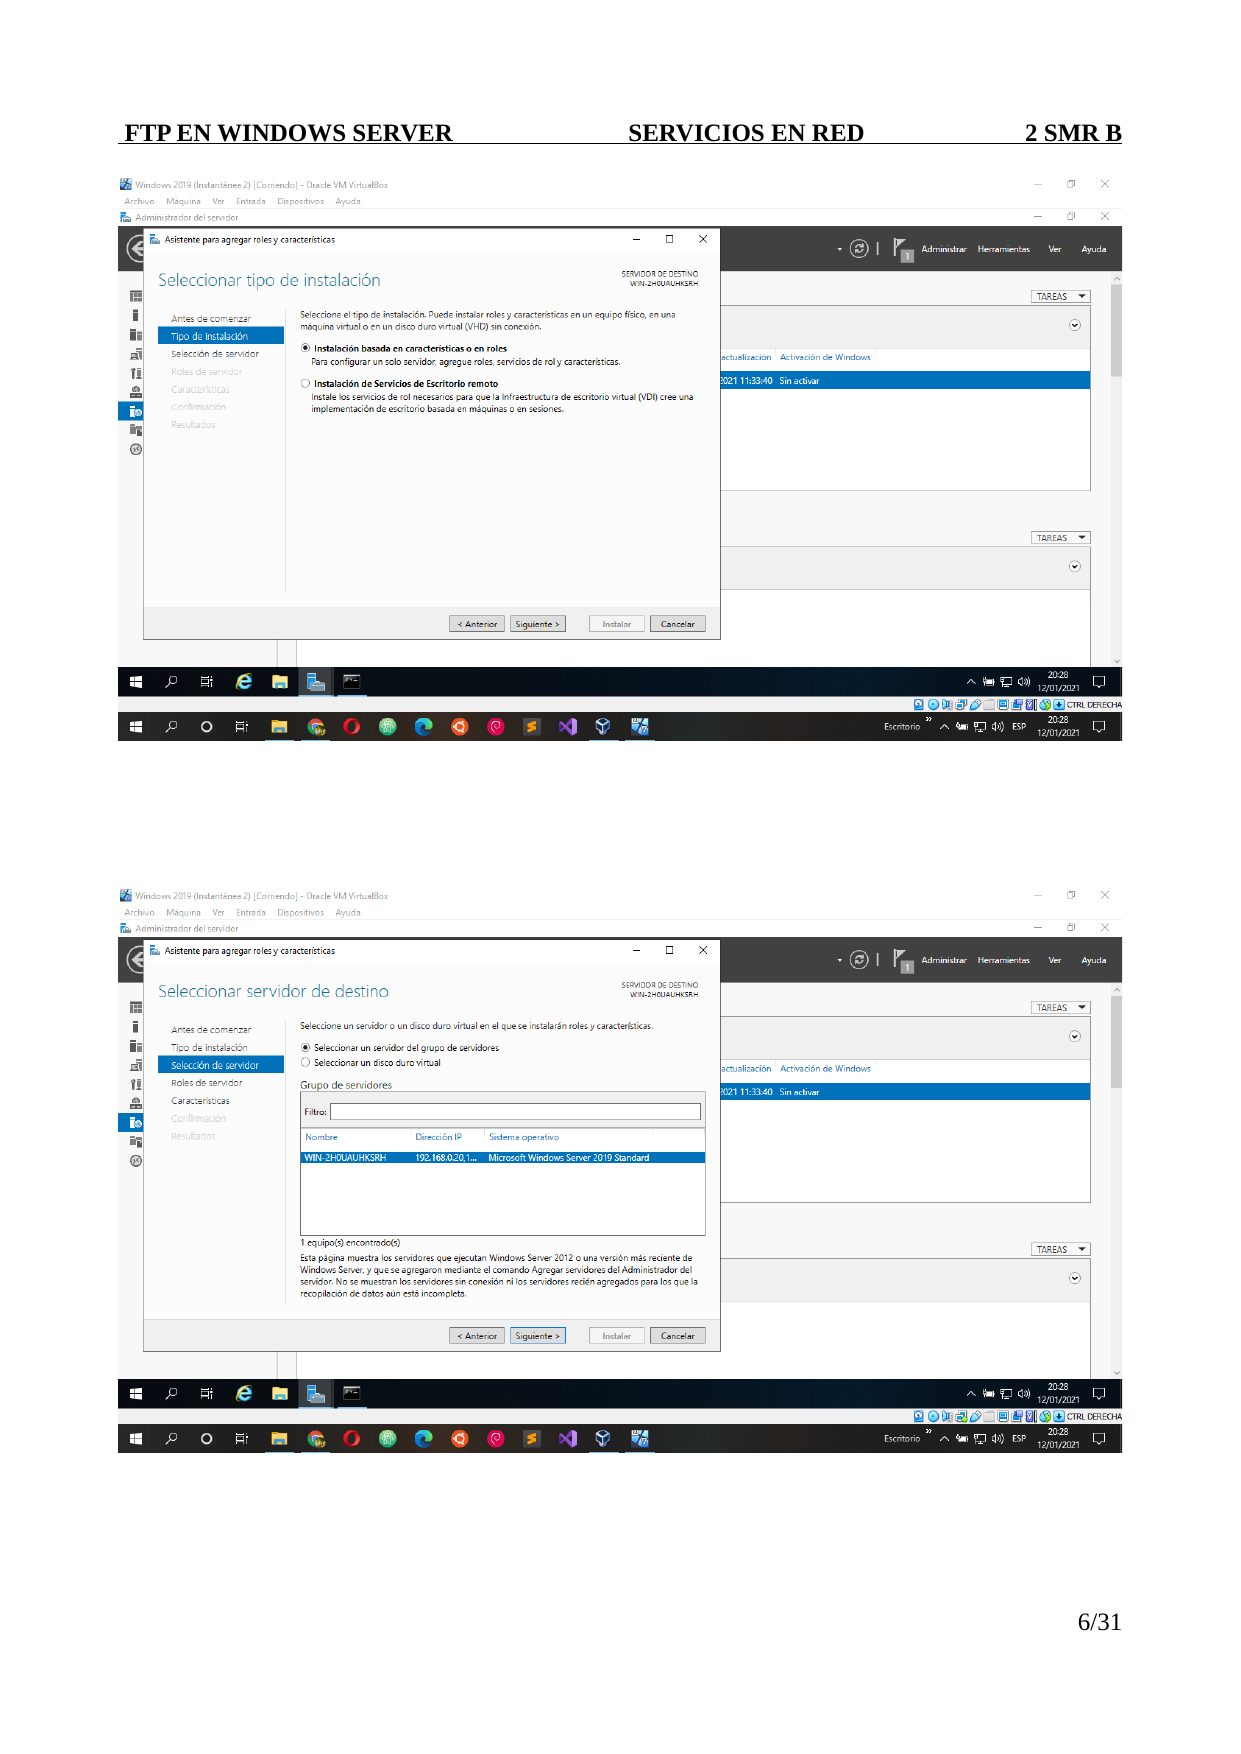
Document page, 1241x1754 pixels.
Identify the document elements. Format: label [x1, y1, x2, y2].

picture [118, 887, 1123, 1453]
picture [118, 176, 1123, 741]
